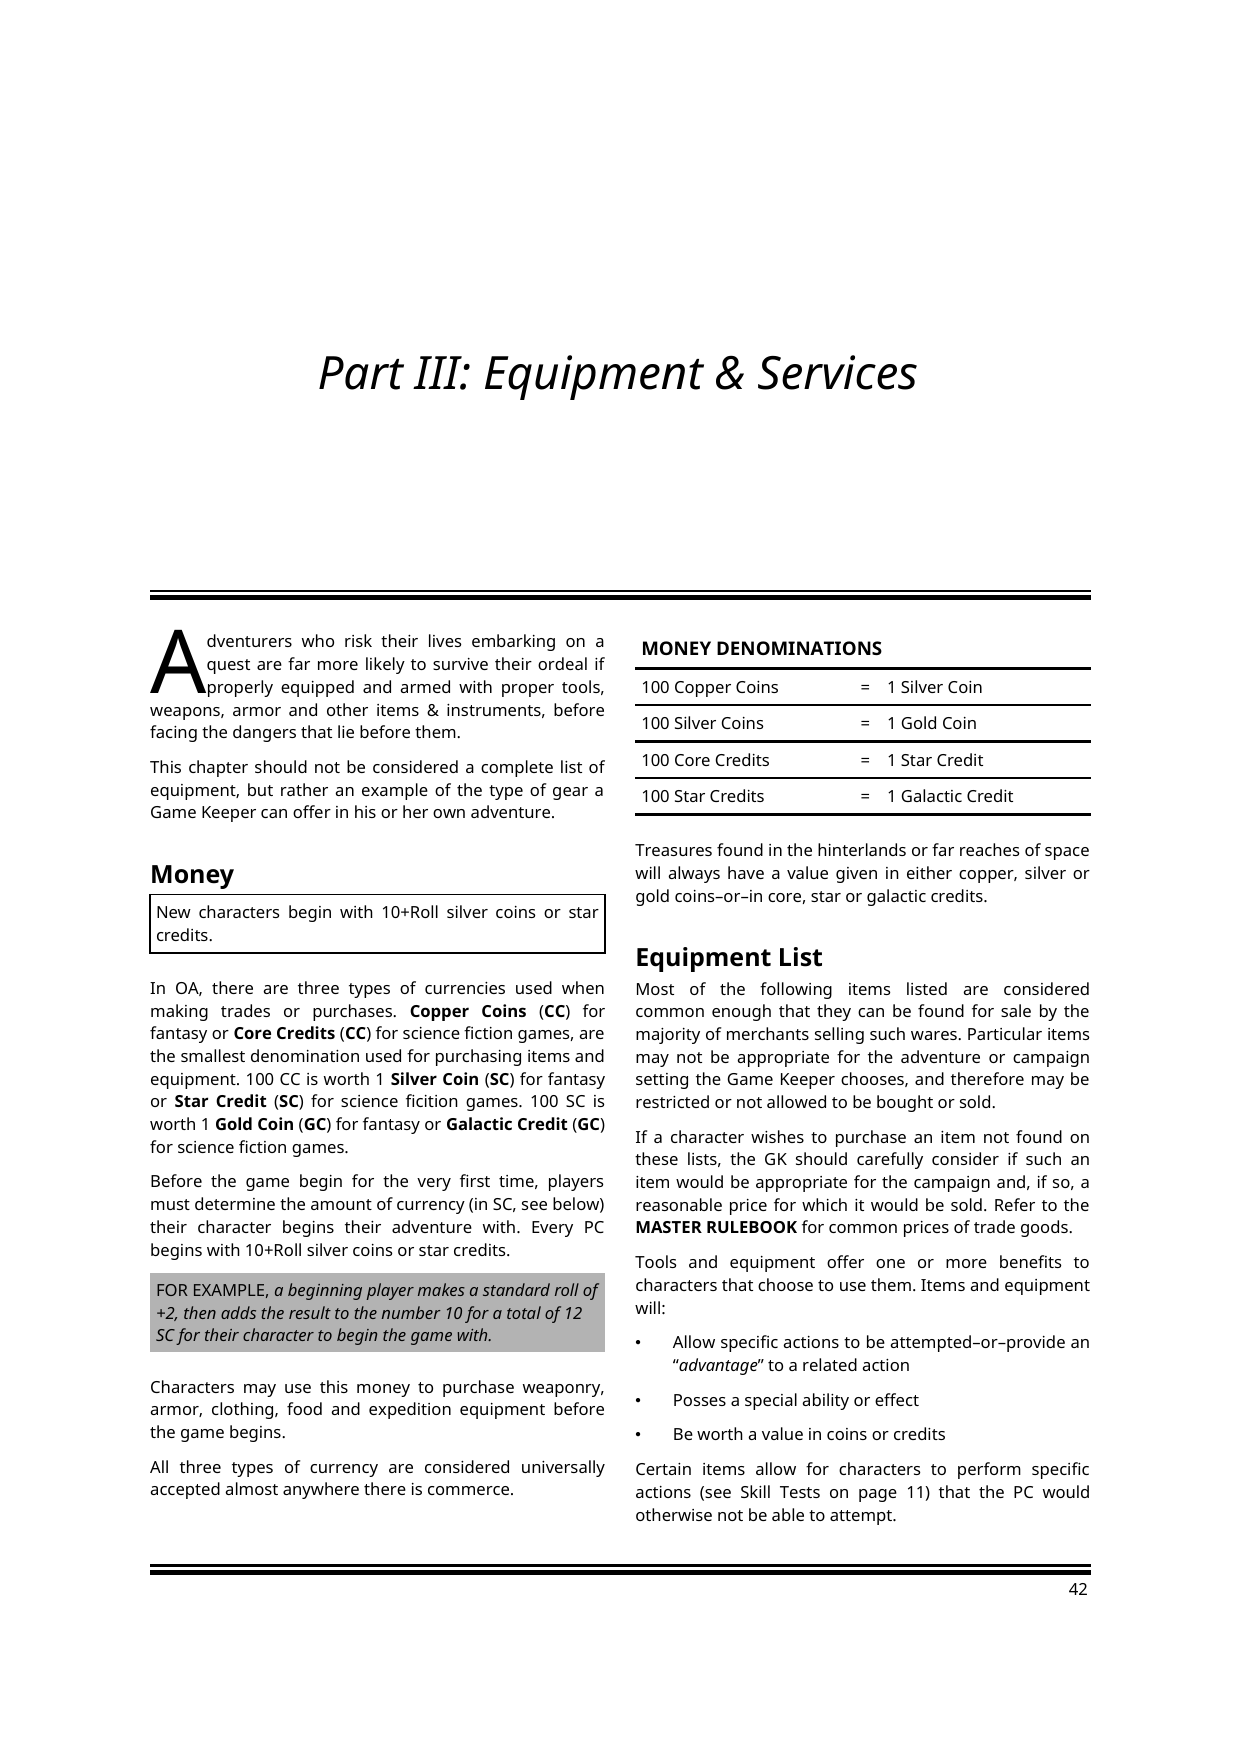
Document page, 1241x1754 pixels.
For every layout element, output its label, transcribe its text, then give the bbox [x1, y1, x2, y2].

text If a character wishes to purchase an item not found on these lists, the GK should carefully consider if such an item would be appropriate for the campaign and, if so, a reasonable price for which it would be sold. Refer to the MASTER RULEBOOK for common prices of trade goods. [635, 1125, 1091, 1239]
table_cell = [855, 706, 881, 740]
text Characters may use this money to purchase weaponry, armor, clothing, food and expedition equipment before the game begins. [150, 1352, 605, 1443]
table_cell 100 Copper Coins [635, 670, 855, 704]
table_header Money Denominations [635, 630, 1091, 667]
text Most of the following items listed are considered common enough that they can be found for sale by the majority of merchants selling such wares. Particular items may not be appropriate for the adventure or campaign setting the Game Keeper chooses, and therefore may be restricted or not allowed to be bought or sold. [635, 977, 1091, 1113]
table_cell 1 Gold Coin [881, 706, 1091, 740]
list Posses a special ability or effect [635, 1388, 1091, 1411]
list Allow specific actions to be attempted–or–provide an “advantage” to a related action [635, 1331, 1091, 1376]
table_cell 100 Core Credits [635, 743, 855, 777]
table_cell 100 Silver Coins [635, 706, 855, 740]
text All three types of currency are considered universally accepted almost anywhere there is commerce. [150, 1455, 605, 1501]
text Equipment List [635, 940, 1091, 974]
text Treasures found in the hinterlands or far reaches of space will always have a value given in either copper, silver or gold coins–or–in core, star or galactic credits. [635, 816, 1091, 907]
table_cell 1 Star Credit [881, 743, 1091, 777]
table_header FOR EXAMPLE, a beginning player makes a standard roll of +2, then adds the result to the number 10 for a total of 12 SC for their character to begin the game with. [150, 1273, 605, 1352]
text Certain items allow for characters to perform specific actions (see Skill Tests on page 9) that the PC would otherwise not be able to attempt. [635, 1458, 1091, 1526]
table_cell = [855, 670, 881, 704]
table_cell 1 Galactic Credit [881, 779, 1091, 813]
text In OA, there are three types of currencies used when making trades or purchases. Copper Coins (CC) for fantasy or Core Credits (CC) for science fiction games, are the smallest denomination used for purchasing items and equipment. 100 CC is worth 1 Silver Coin (SC) for fantasy or Star Credit (SC) for science ficition games. 100 SC is worth 1 Gold Coin (GC) for fantasy or Galactic Credit (GC) for science fiction games. [150, 954, 605, 1158]
table_cell = [855, 779, 881, 813]
list Be worth a value in coins or credits [635, 1423, 1091, 1446]
text Adventurers who risk their lives embarking on a quest are far more likely to survive their ordeal if properly equipped and armed with proper tools, weapons, armor and other items & instruments, before facing the dangers that lie before them. [150, 630, 605, 743]
text Tools and equipment offer one or more benefits to characters that choose to use them. Items and equipment will: [635, 1251, 1091, 1319]
subtitle Money [150, 857, 605, 891]
text Before the game begin for the very first time, players must determine the amount of currency (in SC, see below) their character begins their adventure with. Every PC begins with 10+Roll silver coins or star credits. [150, 1170, 605, 1261]
text This chapter should not be considered a complete list of equipment, but rather an example of the type of gear a Game Keeper can offer in his or her own adventure. [150, 756, 605, 824]
table_cell 100 Star Credits [635, 779, 855, 813]
table_header New characters begin with 10+Roll silver coins or star credits. [151, 895, 604, 952]
table_cell = [855, 743, 881, 777]
table_cell 1 Silver Coin [881, 670, 1091, 704]
